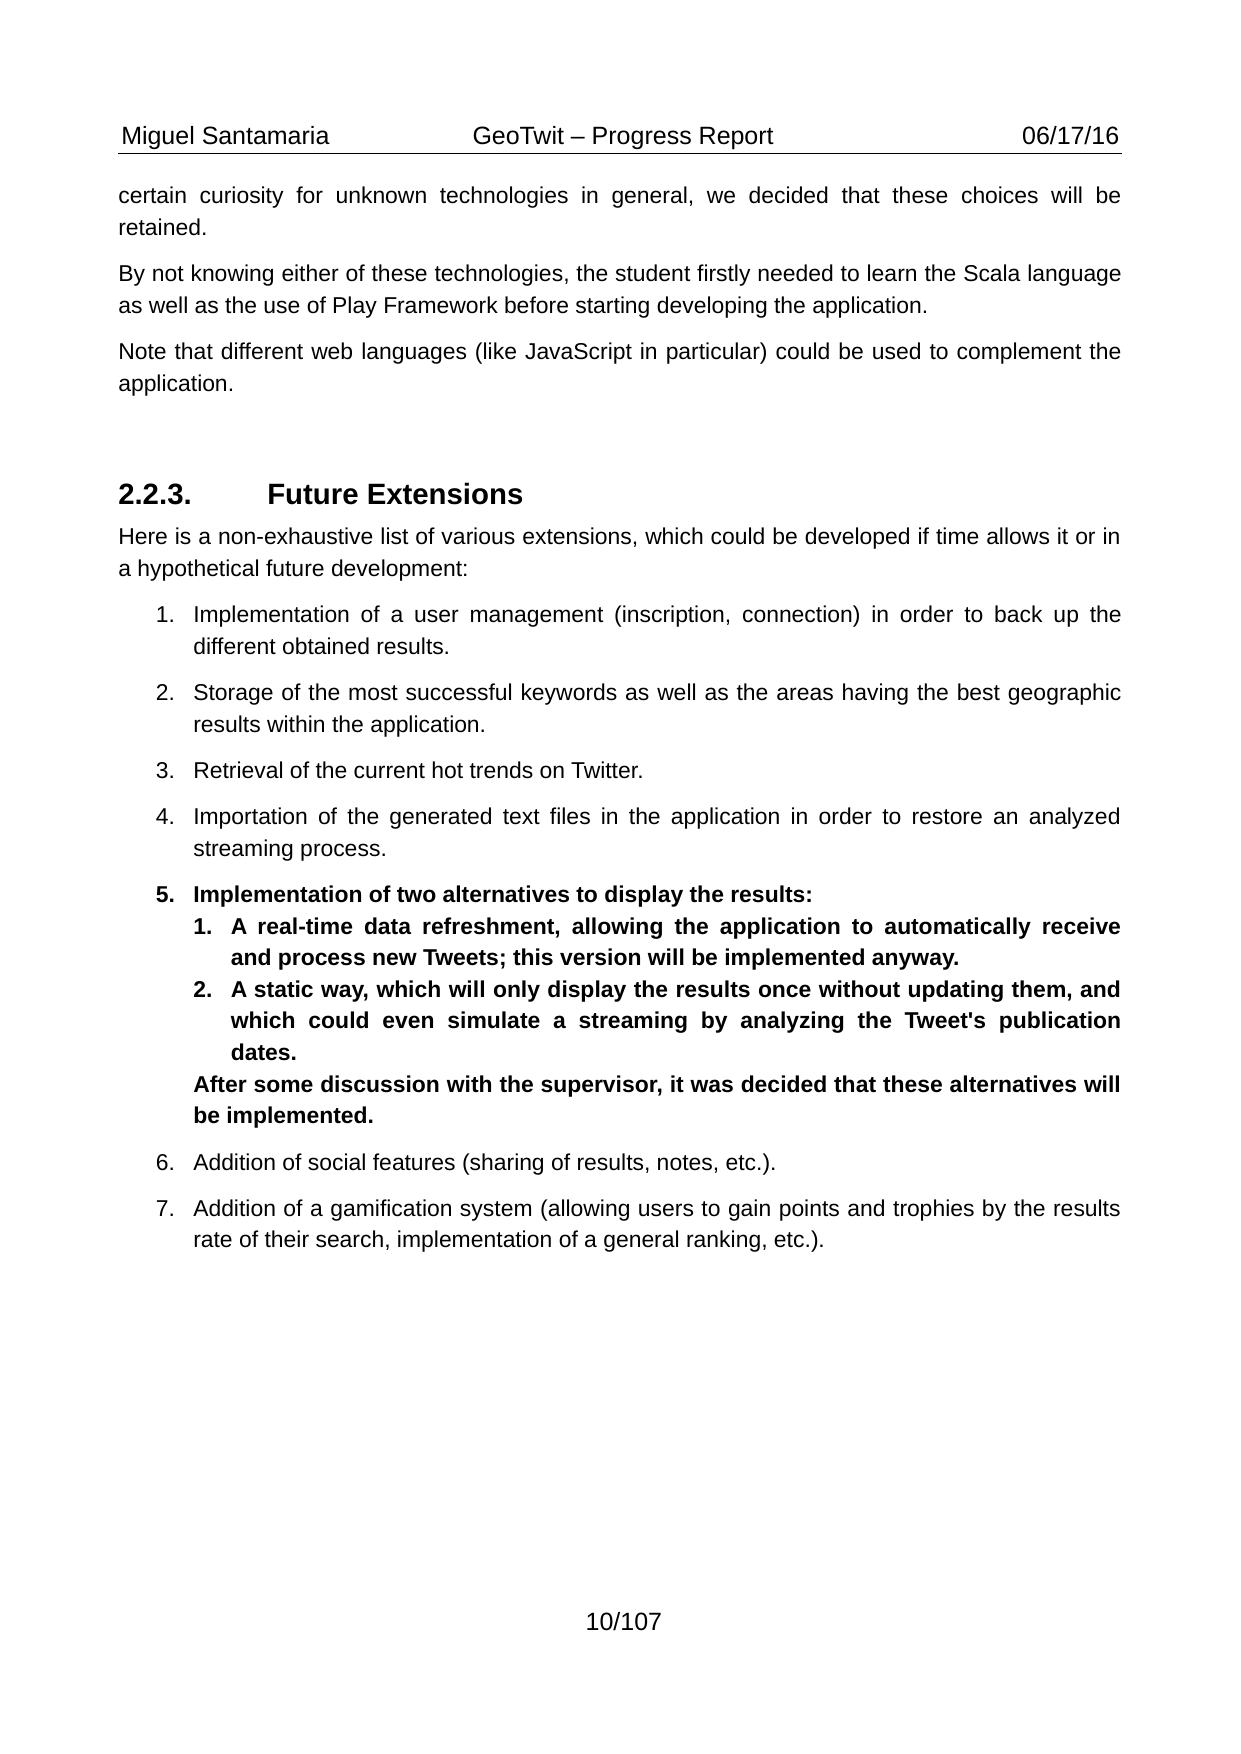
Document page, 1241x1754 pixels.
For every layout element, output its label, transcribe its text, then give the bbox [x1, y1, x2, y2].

list A static way, which will only display the results once without updating them, and which could even simulate a streaming by analyzing the Tweet's publication dates. [193, 976, 1122, 1065]
list Importation of the generated text files in the application in order to restore an analyzed streaming process. [156, 803, 1122, 861]
list Addition of a gamification system (allowing users to gain points and trophies by the results rate of their search, implementation of a general ranking, etc.). [156, 1195, 1122, 1253]
list Implementation of two alternatives to display the results: [156, 881, 1122, 908]
list Addition of social features (sharing of results, notes, etc.). [156, 1148, 1122, 1175]
list After some discussion with the supervisor, it was decided that these alternatives will be implemented. [156, 1071, 1122, 1128]
subtitle Future Extensions [118, 477, 1122, 511]
list Retrieval of the current hot trends on Twitter. [156, 757, 1122, 783]
list Implementation of a user management (inscription, connection) in order to back up the different obtained results. [156, 601, 1122, 659]
list Storage of the most successful keywords as well as the areas having the best geographic results within the application. [156, 679, 1122, 737]
list A real-time data refreshment, allowing the application to automatically receive and process new Tweets; this version will be implemented anyway. [193, 913, 1122, 971]
text certain curiosity for unknown technologies in general, we decided that these choices will be retained. [118, 182, 1122, 240]
text By not knowing either of these technologies, the student firstly needed to learn the Scala language as well as the use of Play Framework before starting developing the application. [118, 260, 1122, 318]
text Note that different web languages (like JavaScript in particular) could be used to complement the application. [118, 338, 1122, 396]
text Here is a non-exhaustive list of various extensions, which could be developed if time allows it or in a hypothetical future development: [118, 523, 1122, 581]
